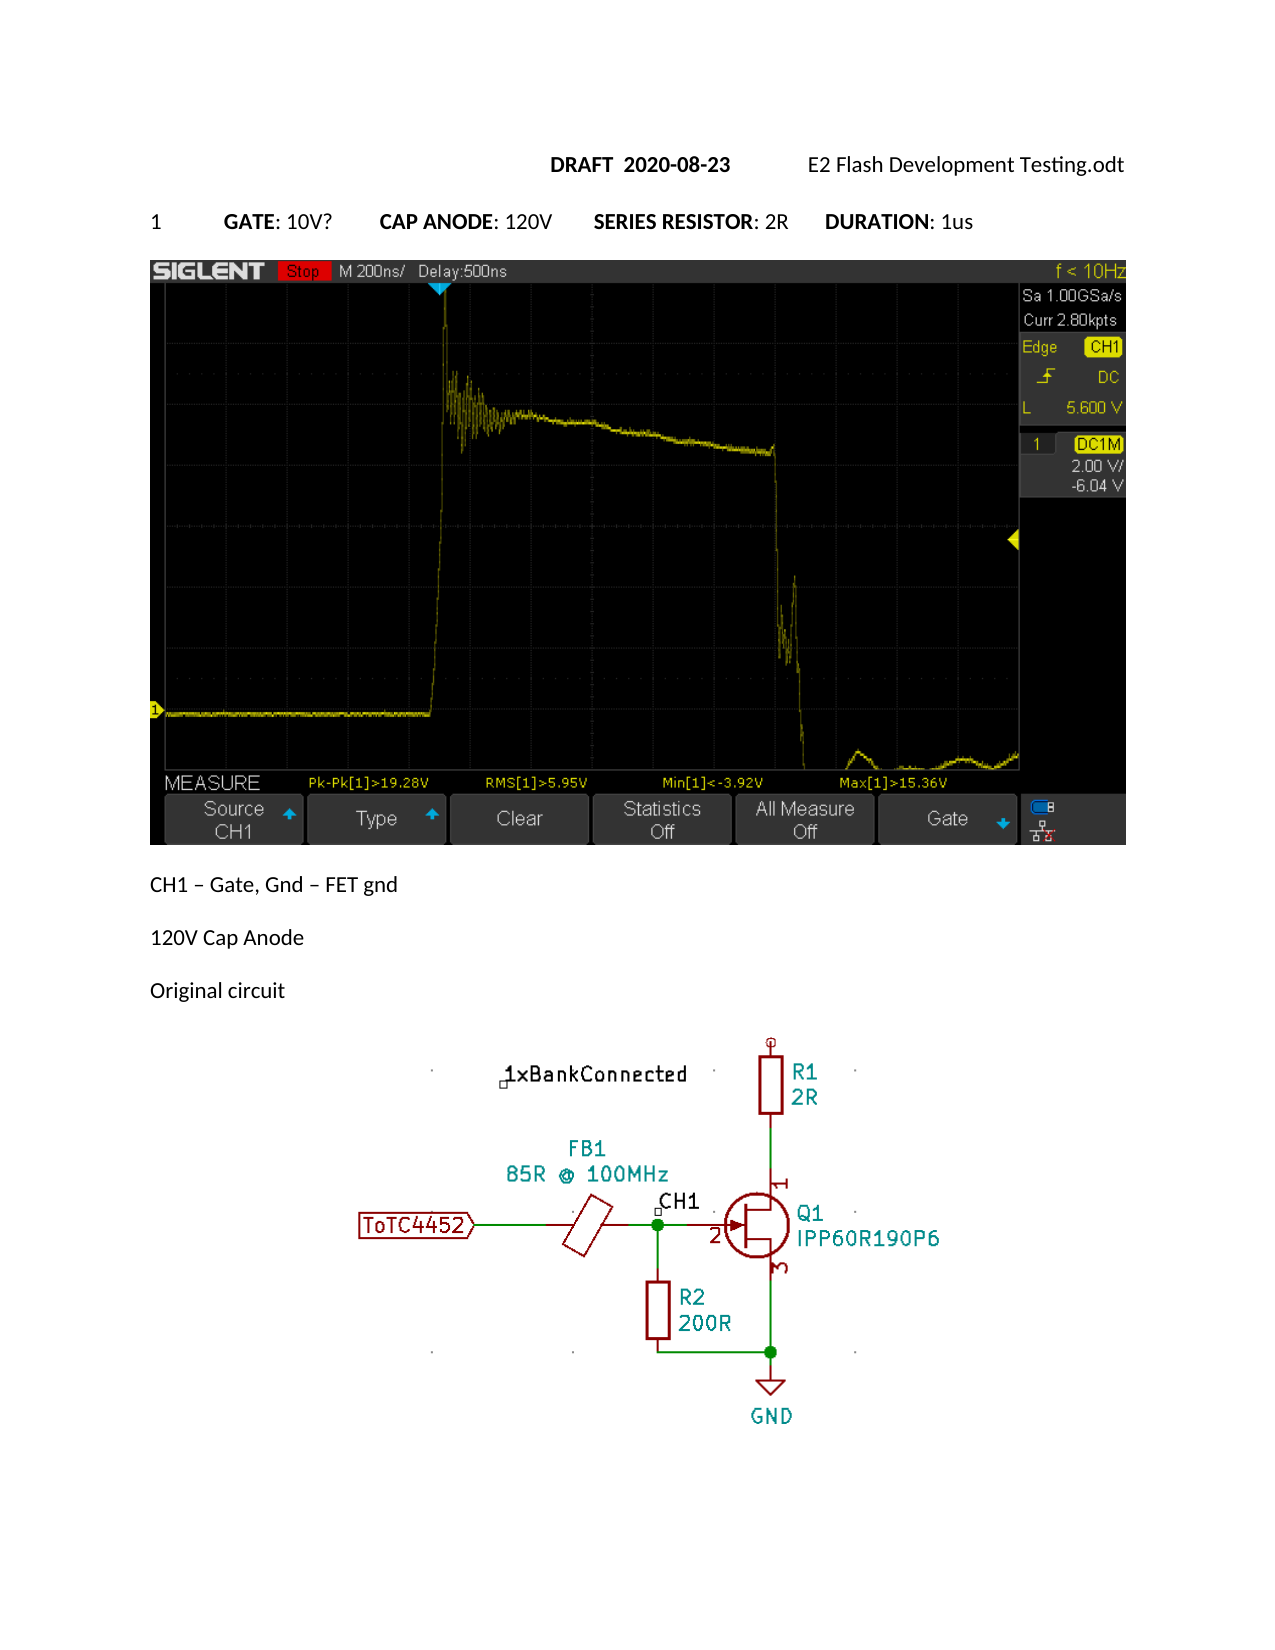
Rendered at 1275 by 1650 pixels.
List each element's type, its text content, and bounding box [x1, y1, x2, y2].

picture [150, 260, 1126, 845]
picture [315, 1028, 960, 1425]
text CH1 – Gate, Gnd – FET gnd [150, 870, 1125, 898]
text 120V Cap Anode [150, 923, 1125, 951]
text 1 GATE: 10V? CAP ANODE: 120V SERIES RESISTOR: 2R DURATION: 1us [150, 207, 1125, 236]
text Original circuit [150, 976, 1125, 1004]
